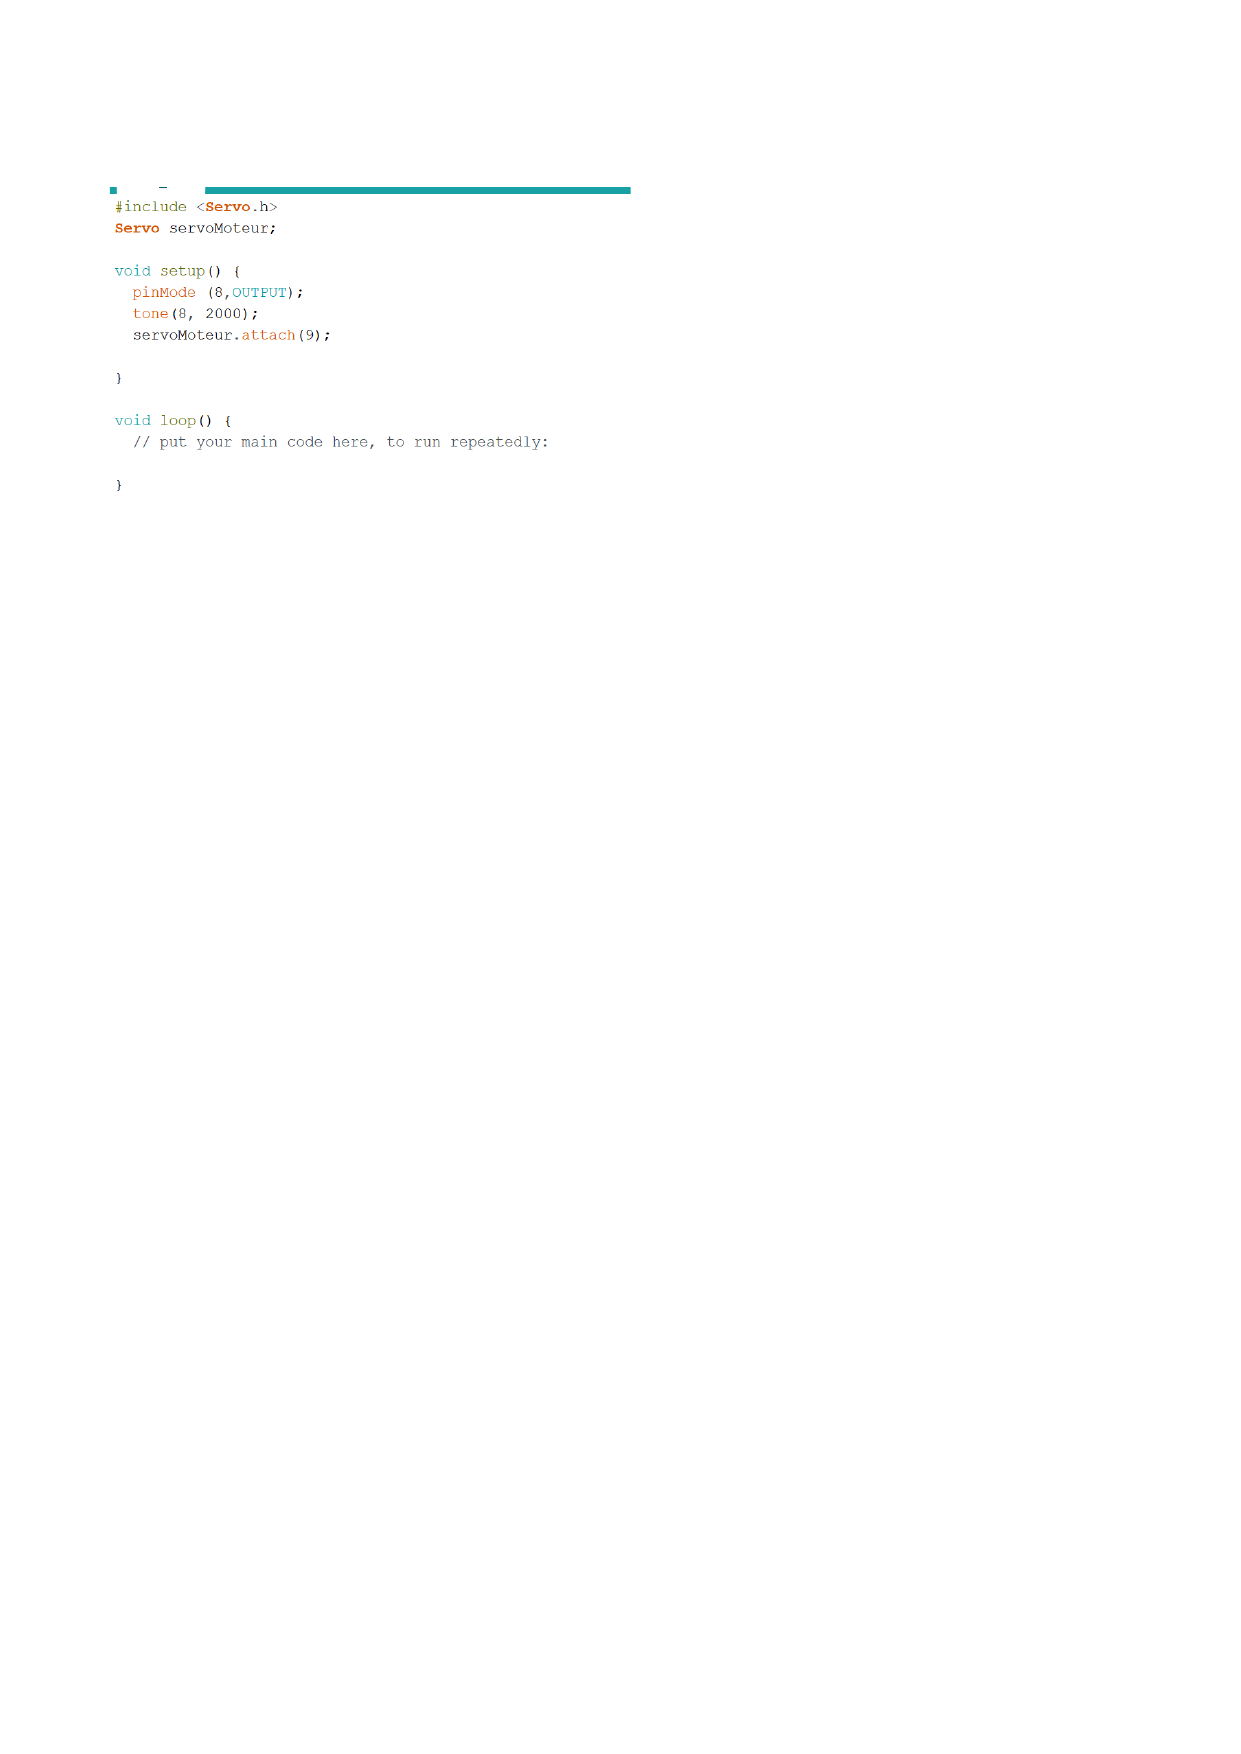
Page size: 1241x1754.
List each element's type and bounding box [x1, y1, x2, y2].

picture [109, 187, 631, 538]
